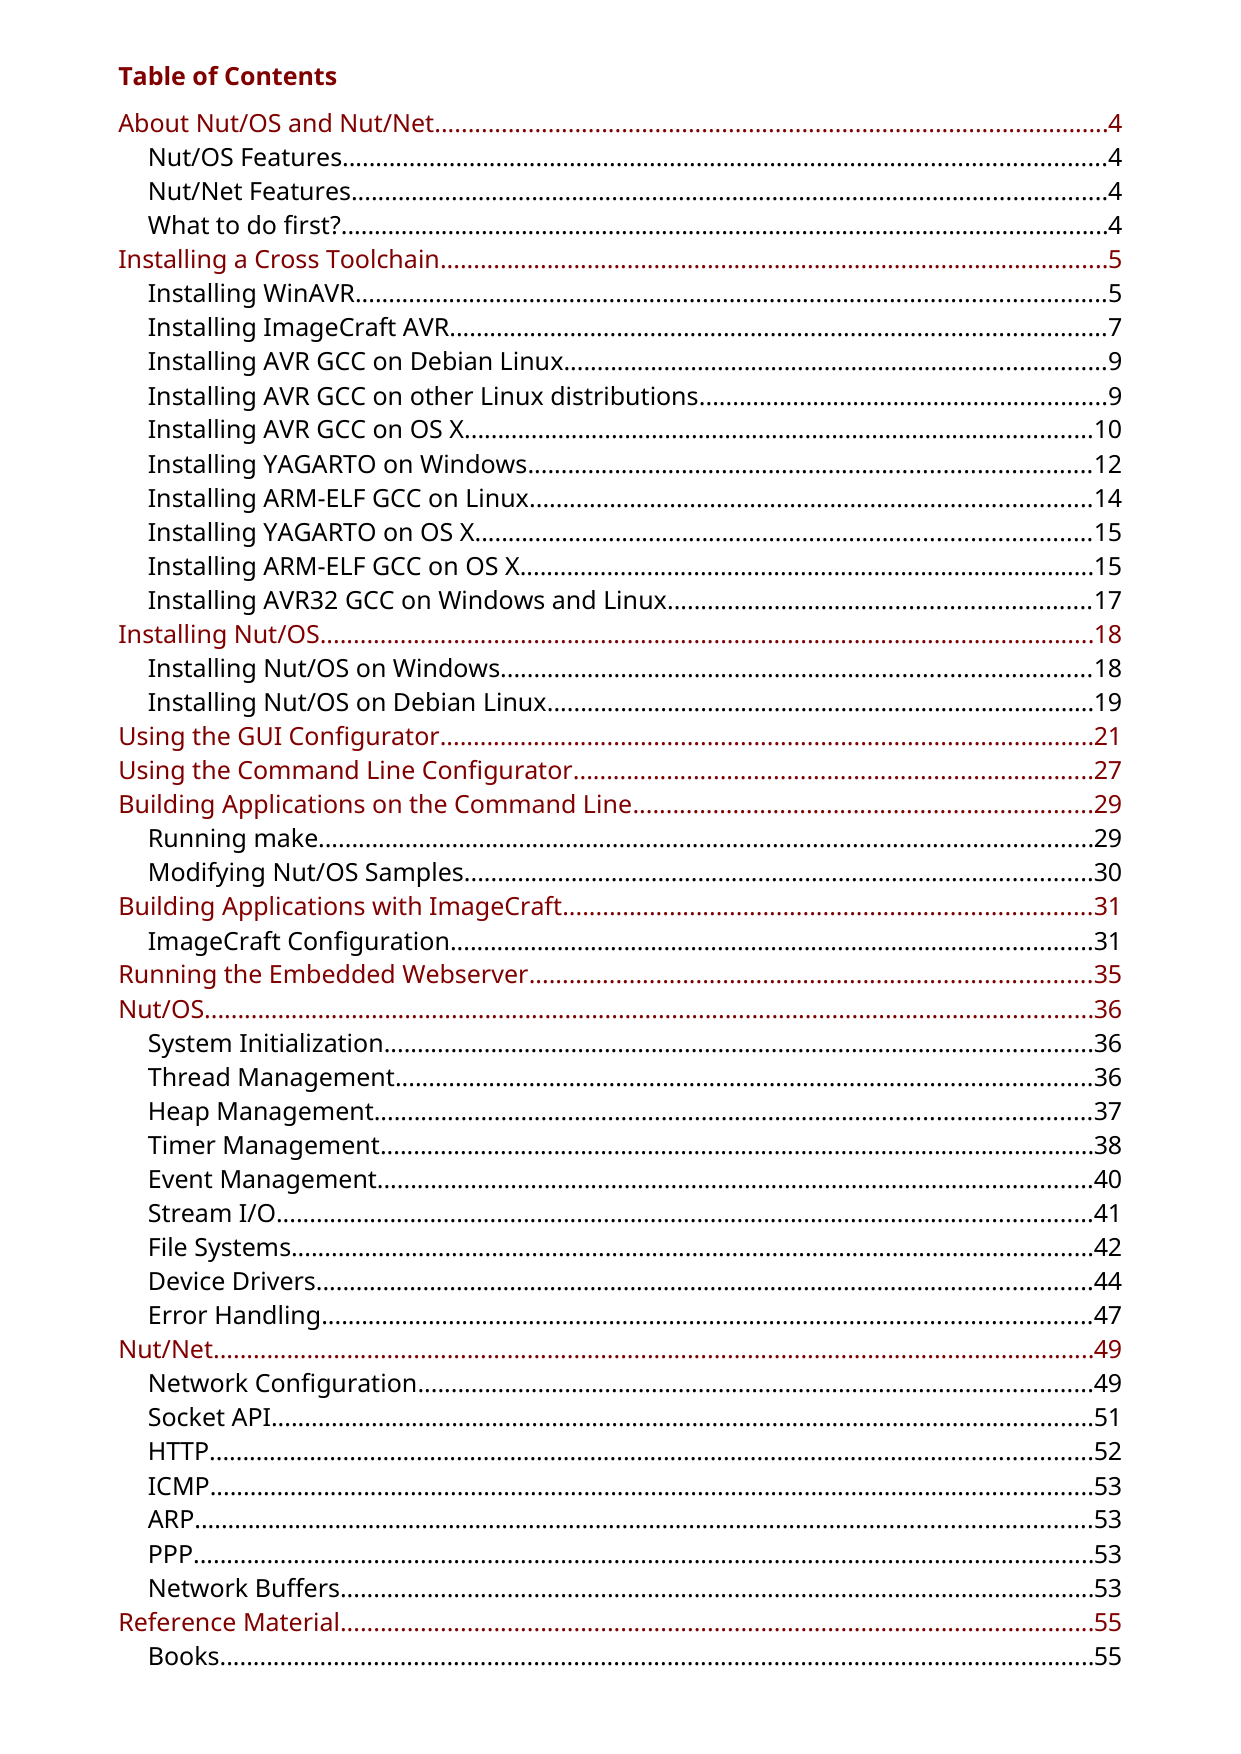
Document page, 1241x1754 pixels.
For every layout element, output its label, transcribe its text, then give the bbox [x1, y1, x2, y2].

text Using the GUI Configurator 21 [118, 719, 1122, 753]
text Installing AVR GCC on Debian Linux 9 [148, 344, 1122, 378]
text Thread Management 36 [148, 1059, 1122, 1093]
text File Systems 42 [148, 1230, 1122, 1264]
subtitle Table of Contents [118, 59, 1122, 93]
text Error Handling 47 [148, 1298, 1122, 1332]
text Event Management 40 [148, 1162, 1122, 1196]
text Heap Management 37 [148, 1093, 1122, 1127]
text Installing Nut/OS 18 [118, 617, 1122, 651]
text Installing AVR GCC on other Linux distributions 9 [148, 378, 1122, 412]
text Timer Management 38 [148, 1127, 1122, 1162]
text ImageCraft Configuration 31 [148, 923, 1122, 957]
text Modifying Nut/OS Samples 30 [148, 855, 1122, 889]
text Installing YAGARTO on OS X 15 [148, 514, 1122, 548]
text Installing Nut/OS on Debian Linux 19 [148, 685, 1122, 719]
text Running make 29 [148, 821, 1122, 855]
text Device Drivers 44 [148, 1264, 1122, 1298]
text Installing a Cross Toolchain 5 [118, 242, 1122, 276]
text Installing ARM-ELF GCC on Linux 14 [148, 480, 1122, 514]
text Network Configuration 49 [148, 1366, 1122, 1400]
text Running the Embedded Webserver 35 [118, 957, 1122, 991]
text Installing YAGARTO on Windows 12 [148, 446, 1122, 480]
text ICMP 53 [148, 1468, 1122, 1502]
text Books 55 [148, 1638, 1122, 1672]
text Network Buffers 53 [148, 1570, 1122, 1604]
text Stream I/O 41 [148, 1196, 1122, 1230]
text Nut/Net Features 4 [148, 174, 1122, 208]
text System Initialization 36 [148, 1025, 1122, 1059]
text Using the Command Line Configurator 27 [118, 753, 1122, 787]
text Installing ARM-ELF GCC on OS X 15 [148, 548, 1122, 582]
text HTTP 52 [148, 1434, 1122, 1468]
text Socket API 51 [148, 1400, 1122, 1434]
text Installing Nut/OS on Windows 18 [148, 651, 1122, 685]
text Building Applications on the Command Line 29 [118, 787, 1122, 821]
text What to do first? 4 [148, 208, 1122, 242]
text PPP 53 [148, 1536, 1122, 1570]
text ARP 53 [148, 1502, 1122, 1536]
text Installing ImageCraft AVR 7 [148, 310, 1122, 344]
text Installing AVR GCC on OS X 10 [148, 412, 1122, 446]
text About Nut/OS and Nut/Net 4 [118, 106, 1122, 140]
text Installing AVR32 GCC on Windows and Linux 17 [148, 582, 1122, 617]
text Nut/OS Features 4 [148, 140, 1122, 174]
text Installing WinAVR 5 [148, 276, 1122, 310]
text Building Applications with ImageCraft 31 [118, 889, 1122, 923]
text Nut/OS 36 [118, 991, 1122, 1025]
text Reference Material 55 [118, 1604, 1122, 1638]
text Nut/Net 49 [118, 1332, 1122, 1366]
